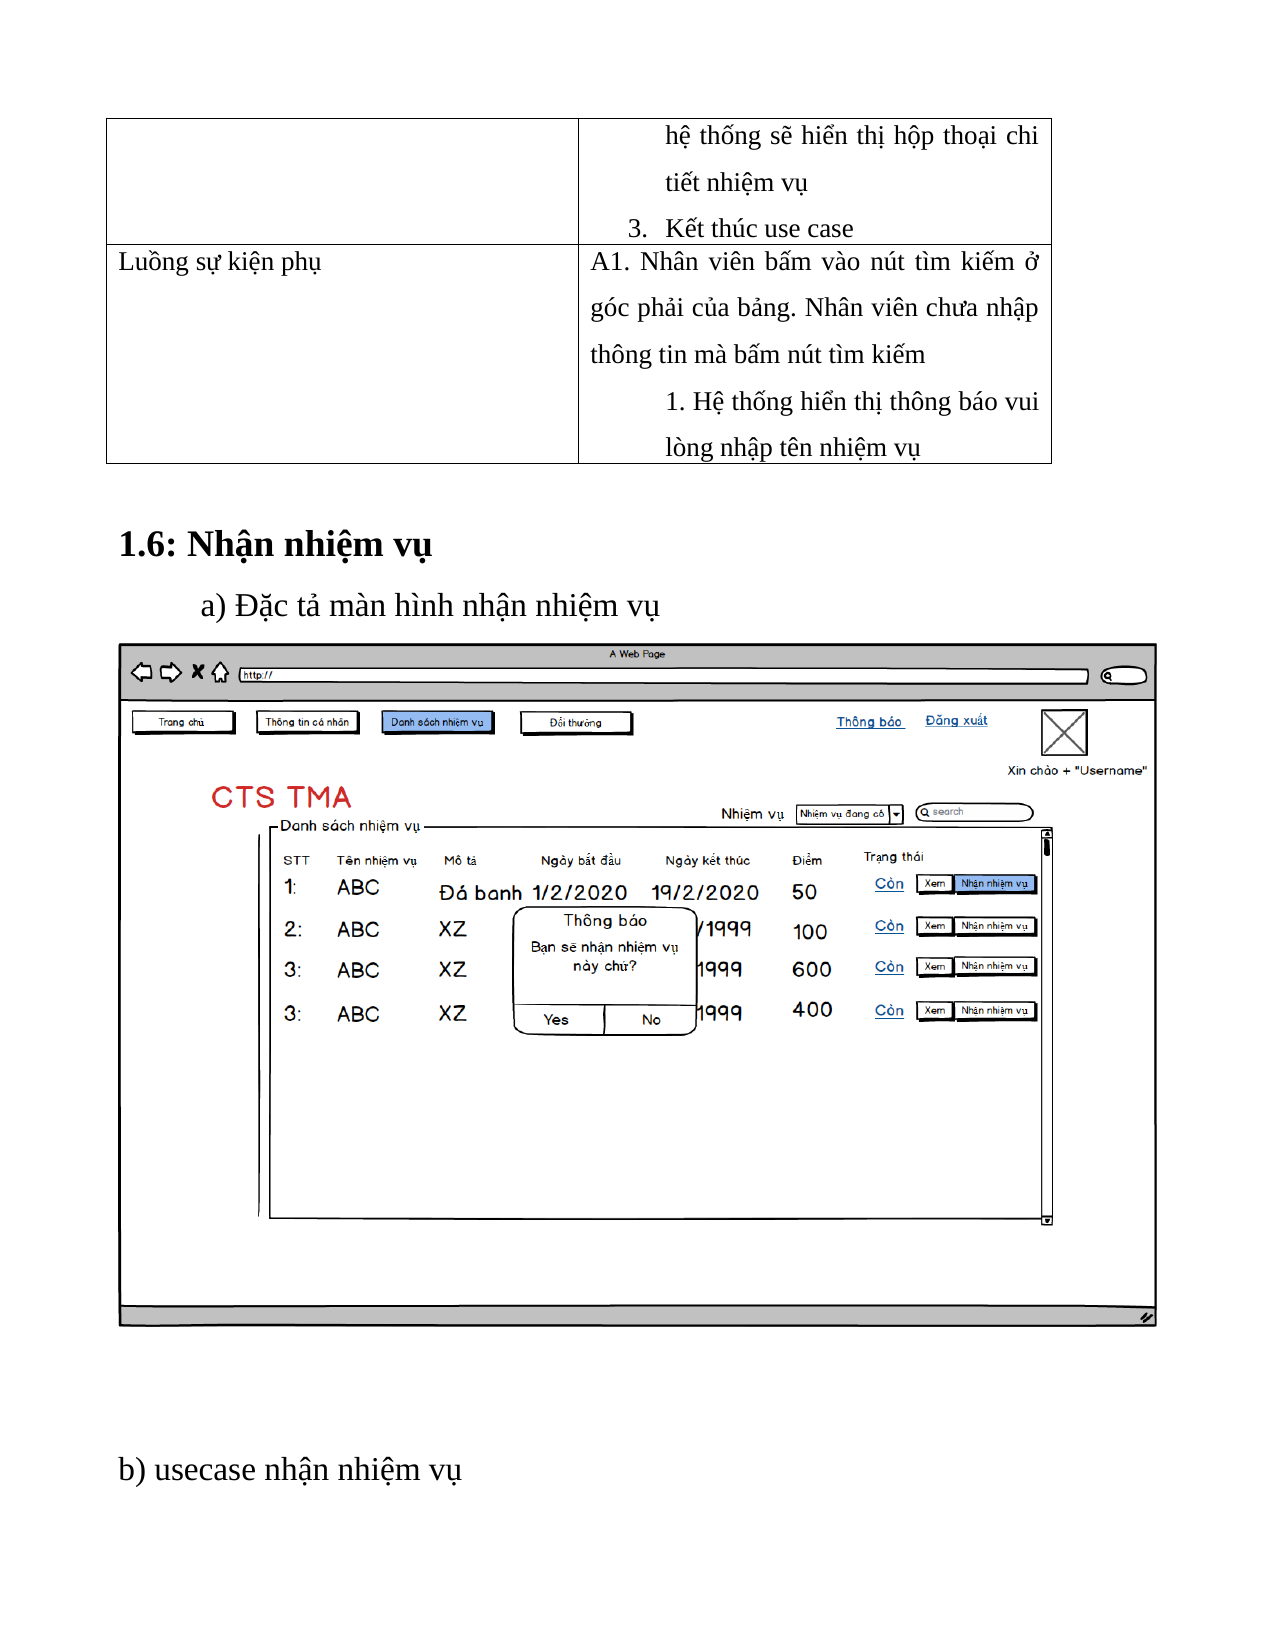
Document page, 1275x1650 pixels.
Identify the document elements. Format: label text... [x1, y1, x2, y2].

picture [118, 643, 1157, 1327]
text b) usecase nhận nhiệm vụ [118, 1449, 1157, 1487]
table_cell [107, 119, 578, 244]
text 1.6: Nhận nhiệm vụ [118, 521, 1157, 564]
text a) Đặc tả màn hình nhận nhiệm vụ [118, 586, 1157, 624]
table_cell hệ thống sẽ hiển thị hộp thoại chi tiết nhiệm vụ Kết thúc use case [579, 119, 1051, 244]
table_cell A1. Nhân viên bấm vào nút tìm kiếm ở góc phải của bảng. Nhân viên chưa nhập thông tin mà bấm nút tìm kiếm 1. Hệ thống hiển thị thông báo vui lòng nhập tên nhiệm vụ [579, 245, 1051, 462]
table_cell Luồng sự kiện phụ [107, 245, 578, 462]
